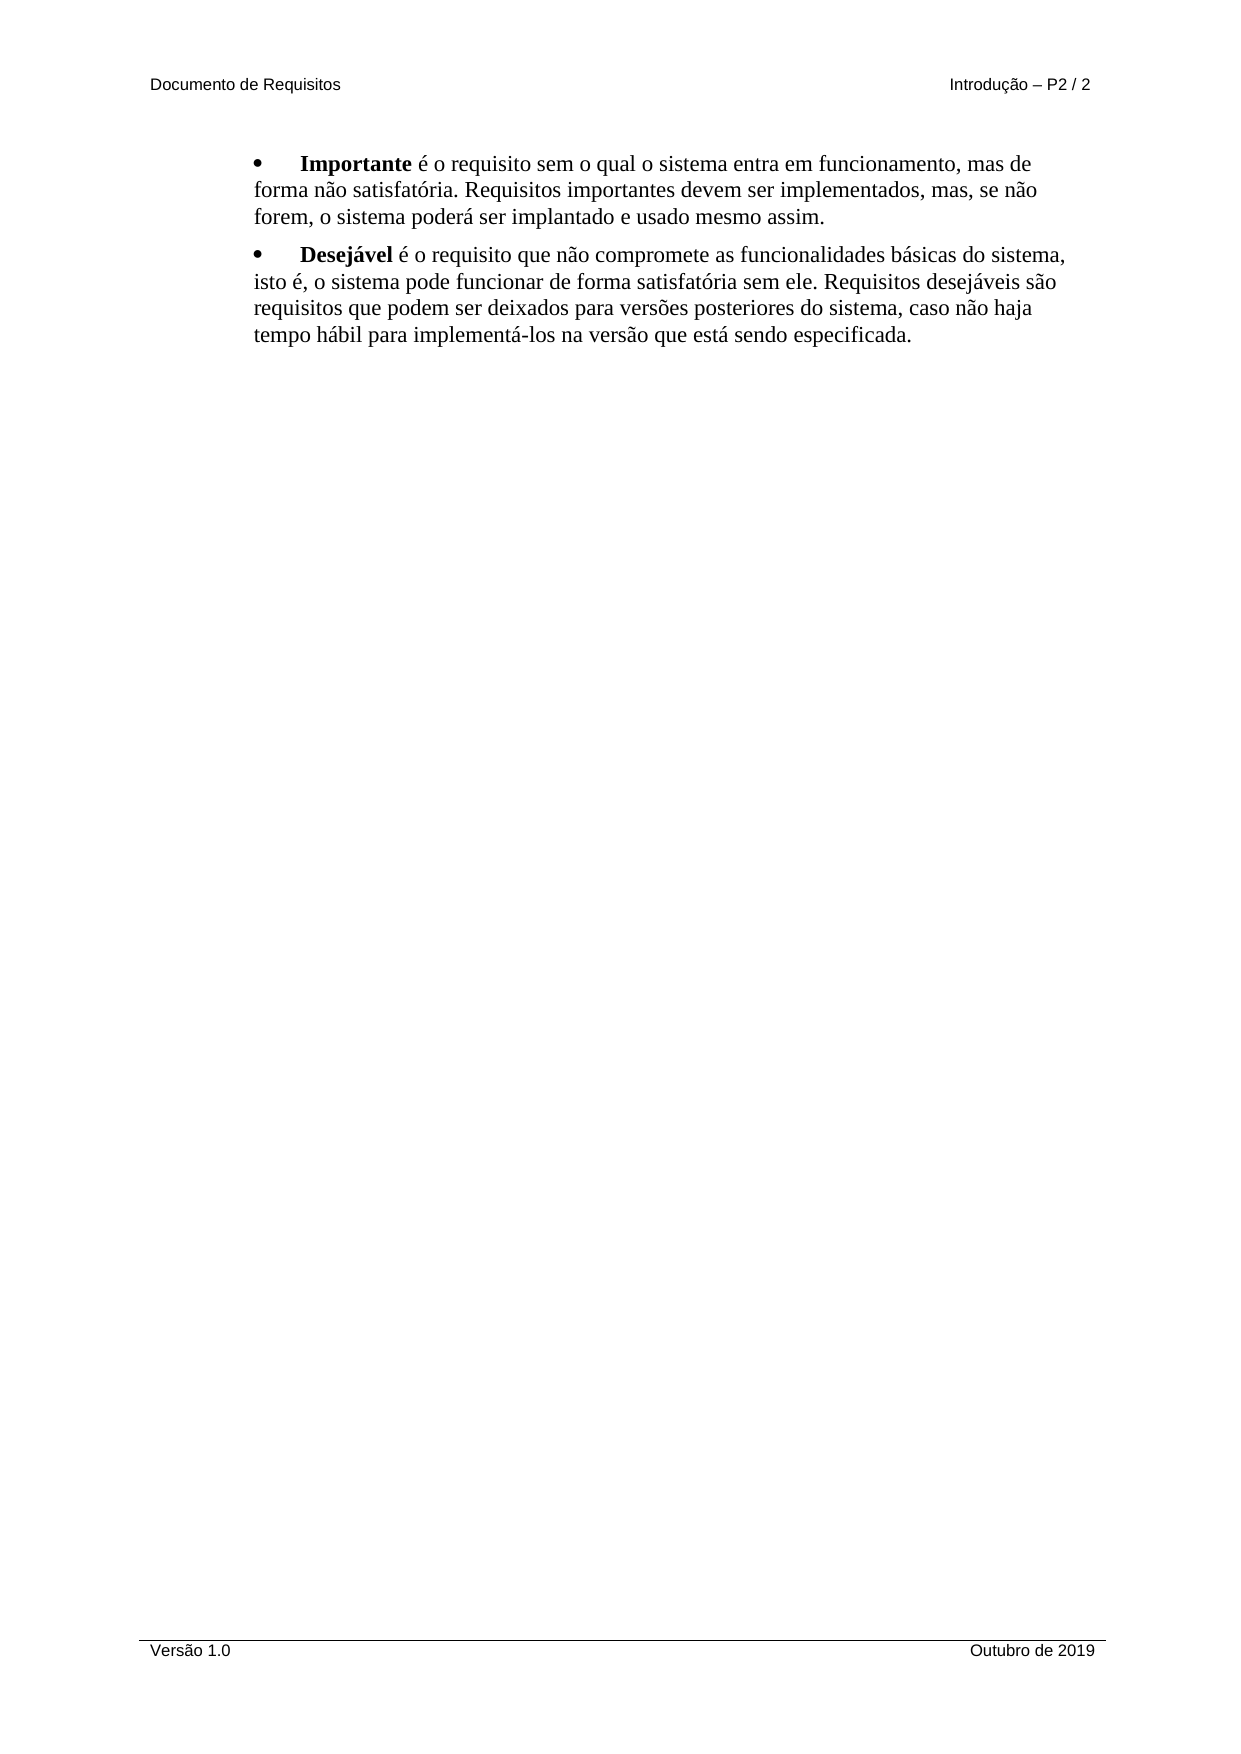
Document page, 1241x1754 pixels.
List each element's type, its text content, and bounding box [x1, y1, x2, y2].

list Importante é o requisito sem o qual o sistema entra em funcionamento, mas de forma não satisfatória. Requisitos importantes devem ser implementados, mas, se não forem, o sistema poderá ser implantado e usado mesmo assim. [253, 150, 1090, 229]
list Desejável é o requisito que não compromete as funcionalidades básicas do sistema, isto é, o sistema pode funcionar de forma satisfatória sem ele. Requisitos desejáveis são requisitos que podem ser deixados para versões posteriores do sistema, caso não haja tempo hábil para implementá-los na versão que está sendo especificada. [253, 242, 1090, 347]
